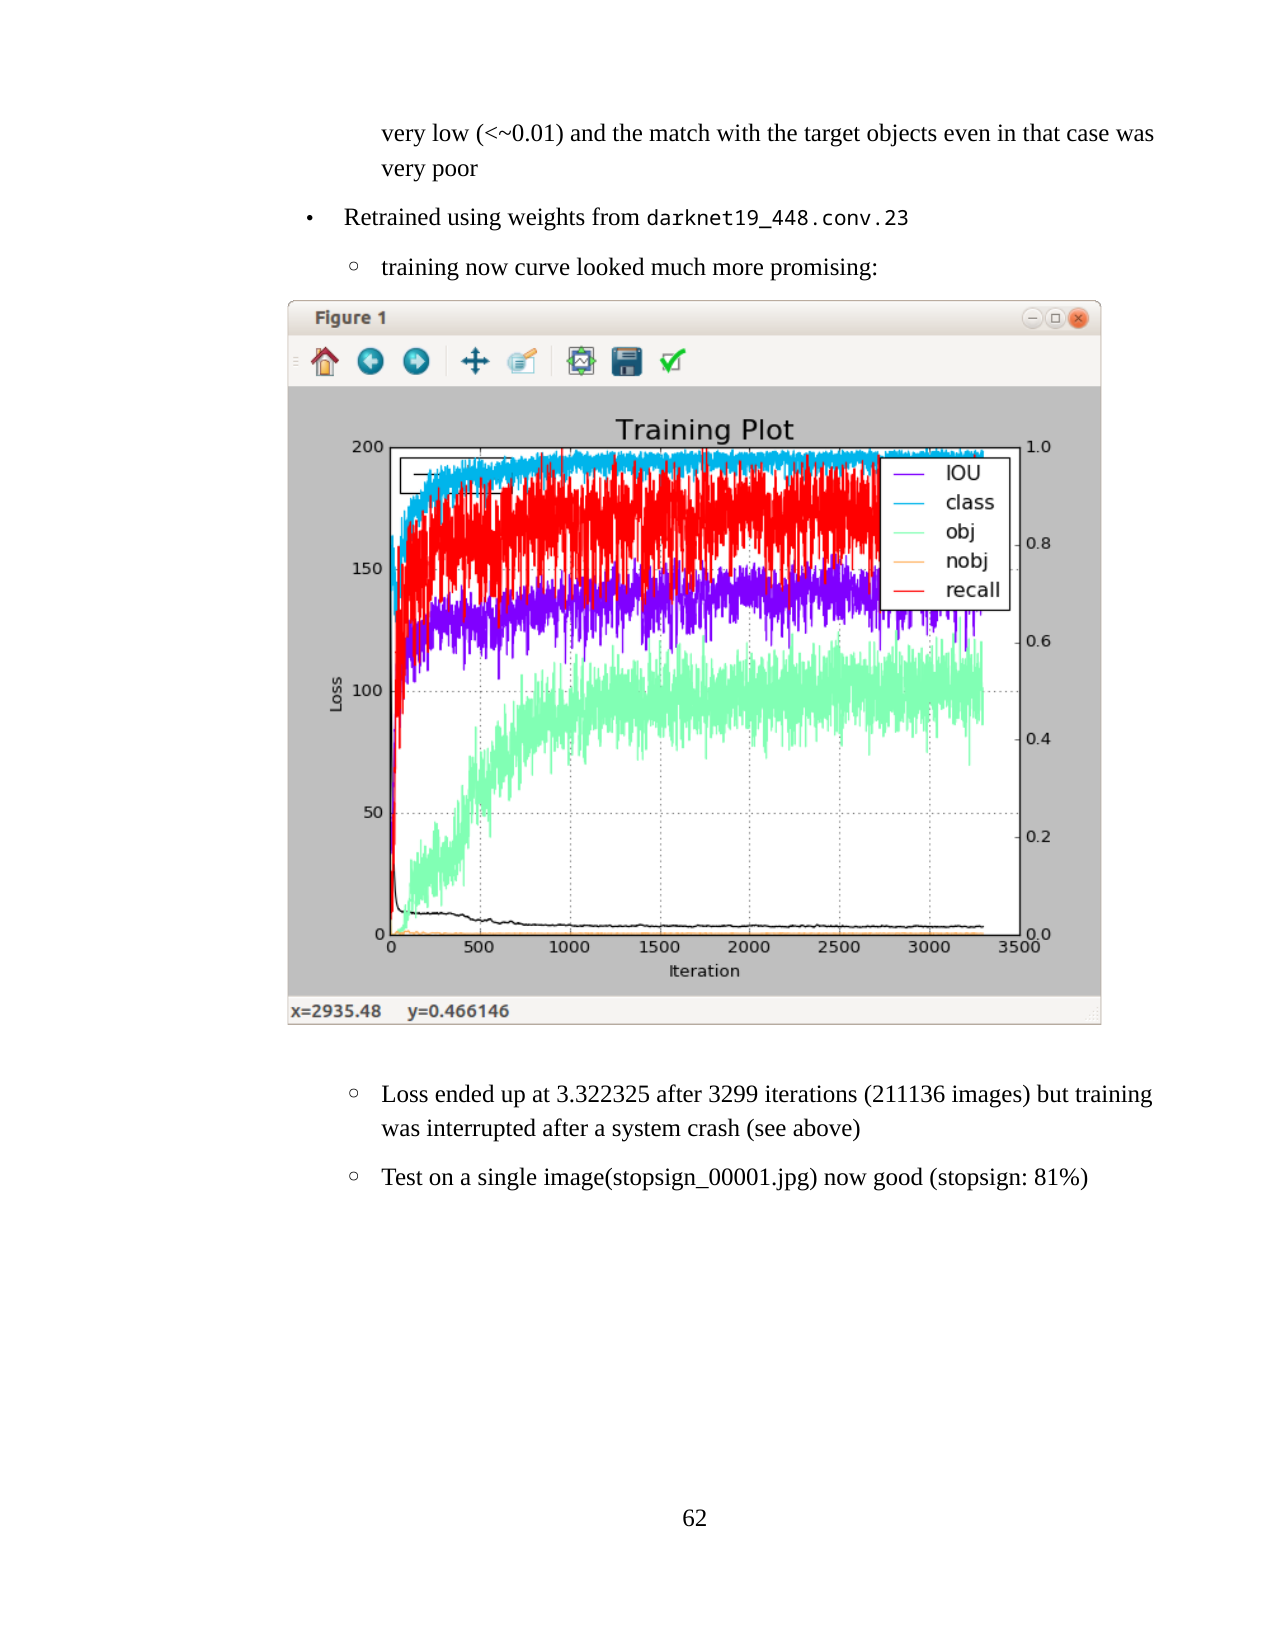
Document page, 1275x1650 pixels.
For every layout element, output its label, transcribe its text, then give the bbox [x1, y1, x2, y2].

picture [287, 300, 1102, 1025]
list very low (<~0.01) and the match with the target objects even in that case was very poor [344, 118, 1158, 181]
list Test on a single image(stopsign_00001.jpg) now good (stopsign: 81%) [344, 1162, 1158, 1191]
list training now curve looked much more promising: [344, 252, 1158, 280]
list Retrained using weights from darknet19_448.conv.23 [306, 202, 1158, 231]
list Loss ended up at 3.322325 after 3299 iterations (211136 images) but training was interrupted after a system crash (see above) [344, 1079, 1158, 1142]
